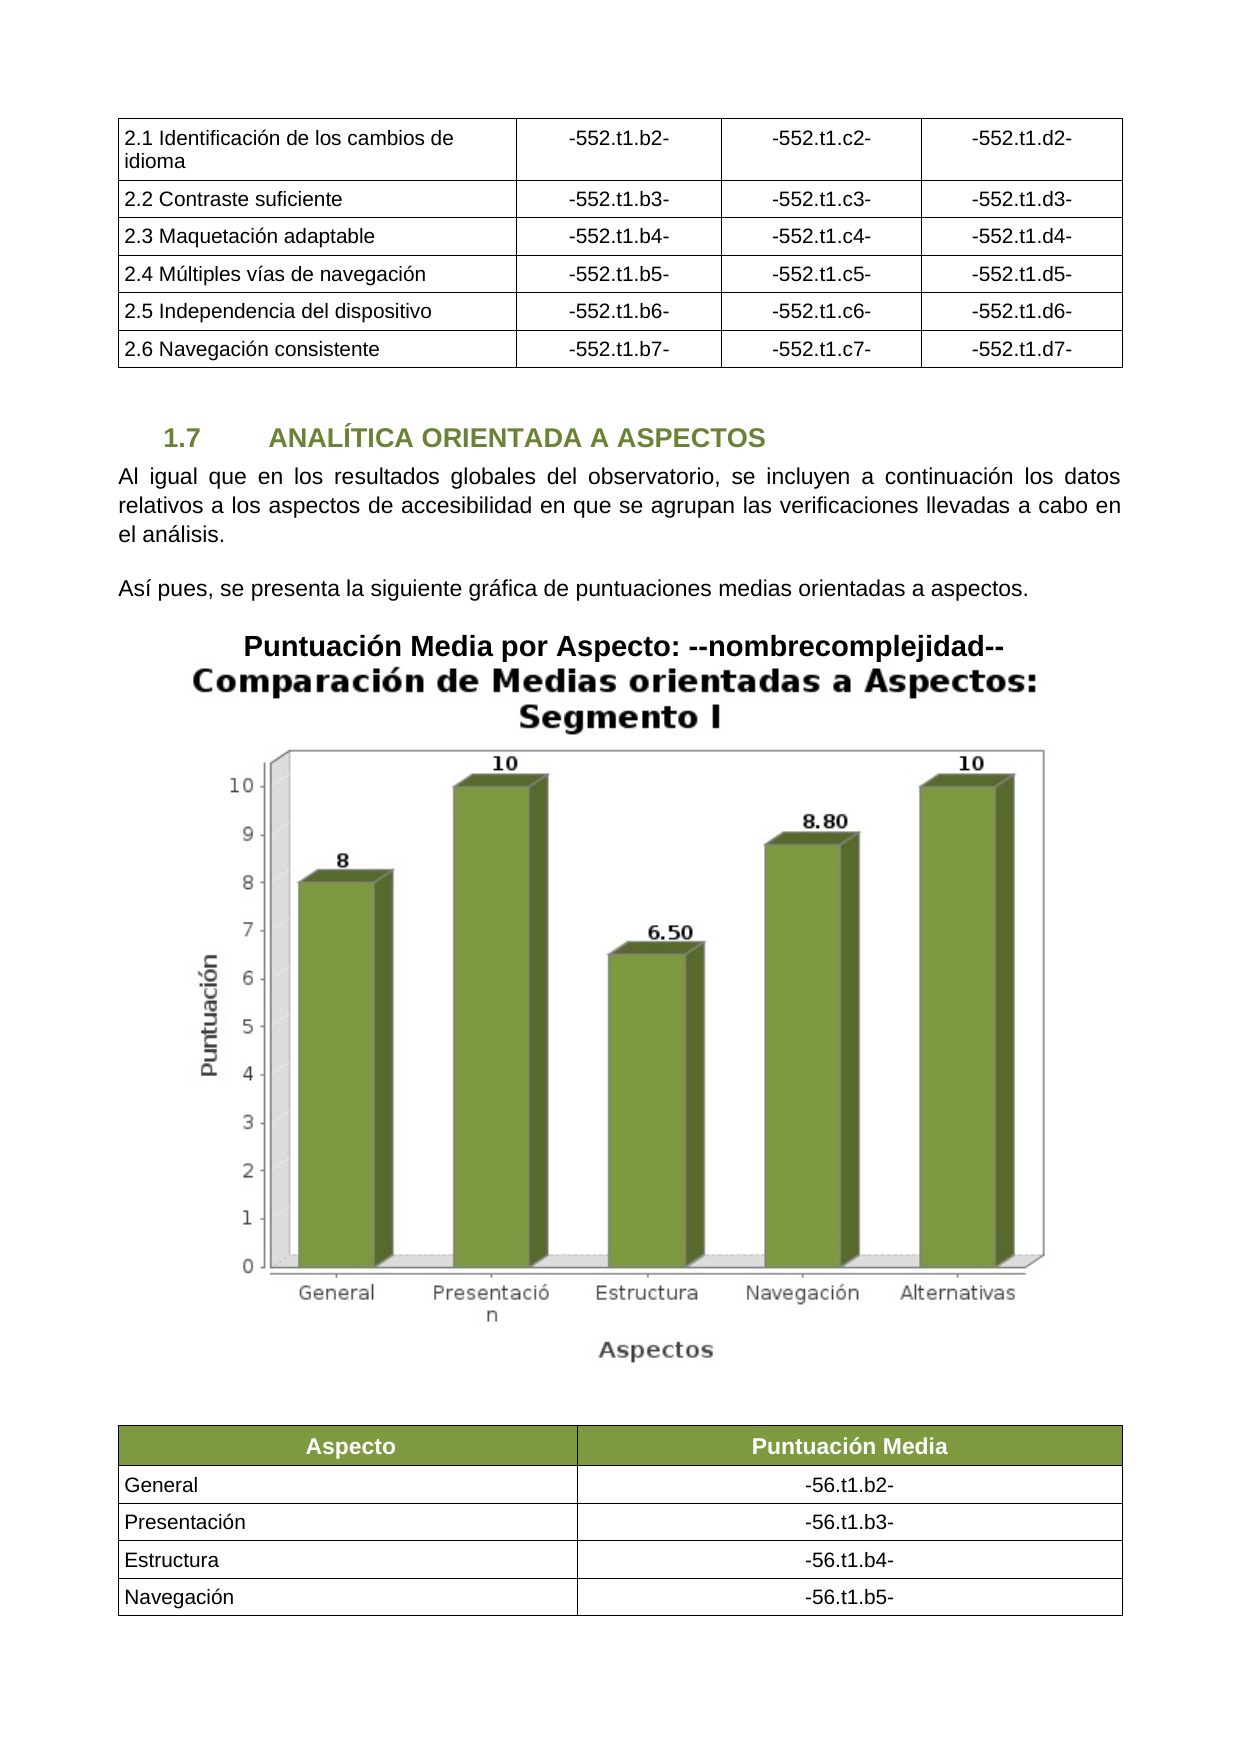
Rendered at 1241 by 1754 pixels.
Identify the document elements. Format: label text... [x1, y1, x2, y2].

table_cell -552.t1.d6- [922, 293, 1122, 329]
table_cell Navegación [119, 1579, 577, 1615]
table_cell -56.t1.b2- [578, 1466, 1122, 1503]
table_cell -552.t1.c4- [722, 218, 921, 254]
table_cell -552.t1.d3- [922, 181, 1122, 217]
table_cell -56.t1.b4- [578, 1541, 1122, 1578]
text Al igual que en los resultados globales del observatorio, se incluyen a continuación los datos relativos a los aspectos de accesibilidad en que se agrupan las verificaciones llevadas a cabo en el análisis. [118, 463, 1122, 547]
table_cell -552.t1.c5- [722, 256, 921, 292]
table_cell -552.t1.c6- [722, 293, 921, 329]
table_cell 2.6 Navegación consistente [119, 331, 516, 367]
table_cell -552.t1.d4- [922, 218, 1122, 254]
table_cell Estructura [119, 1541, 577, 1578]
table_header Puntuación Media [578, 1426, 1122, 1465]
table_cell -552.t1.d2- [922, 119, 1122, 179]
table_cell 2.4 Múltiples vías de navegación [119, 256, 516, 292]
table_cell -552.t1.c3- [722, 181, 921, 217]
table_cell -552.t1.c7- [722, 331, 921, 367]
table_cell -552.t1.b3- [517, 181, 721, 217]
table_cell 2.2 Contraste suficiente [119, 181, 516, 217]
text Así pues, se presenta la siguiente gráfica de puntuaciones medias orientadas a aspectos. [118, 574, 1122, 601]
table_cell 2.3 Maquetación adaptable [119, 218, 516, 254]
table_cell -56.t1.b3- [578, 1504, 1122, 1540]
table_cell -552.t1.c2- [722, 119, 921, 179]
subtitle Analítica orientada a aspectos [156, 422, 1122, 453]
table_cell -552.t1.b5- [517, 256, 721, 292]
table_cell -552.t1.b6- [517, 293, 721, 329]
table_cell -552.t1.b7- [517, 331, 721, 367]
table_cell -552.t1.b2- [517, 119, 721, 179]
text Puntuación Media por Aspecto: --nombrecomplejidad-- [118, 628, 1122, 662]
table_cell -56.t1.b5- [578, 1579, 1122, 1615]
table_cell Presentación [119, 1504, 577, 1540]
table_cell 2.1 Identificación de los cambios de idioma [119, 119, 516, 179]
table_cell -552.t1.d7- [922, 331, 1122, 367]
picture [178, 662, 1062, 1372]
table_header Aspecto [119, 1426, 577, 1465]
table_cell -552.t1.d5- [922, 256, 1122, 292]
table_cell 2.5 Independencia del dispositivo [119, 293, 516, 329]
table_cell General [119, 1466, 577, 1503]
table_cell -552.t1.b4- [517, 218, 721, 254]
